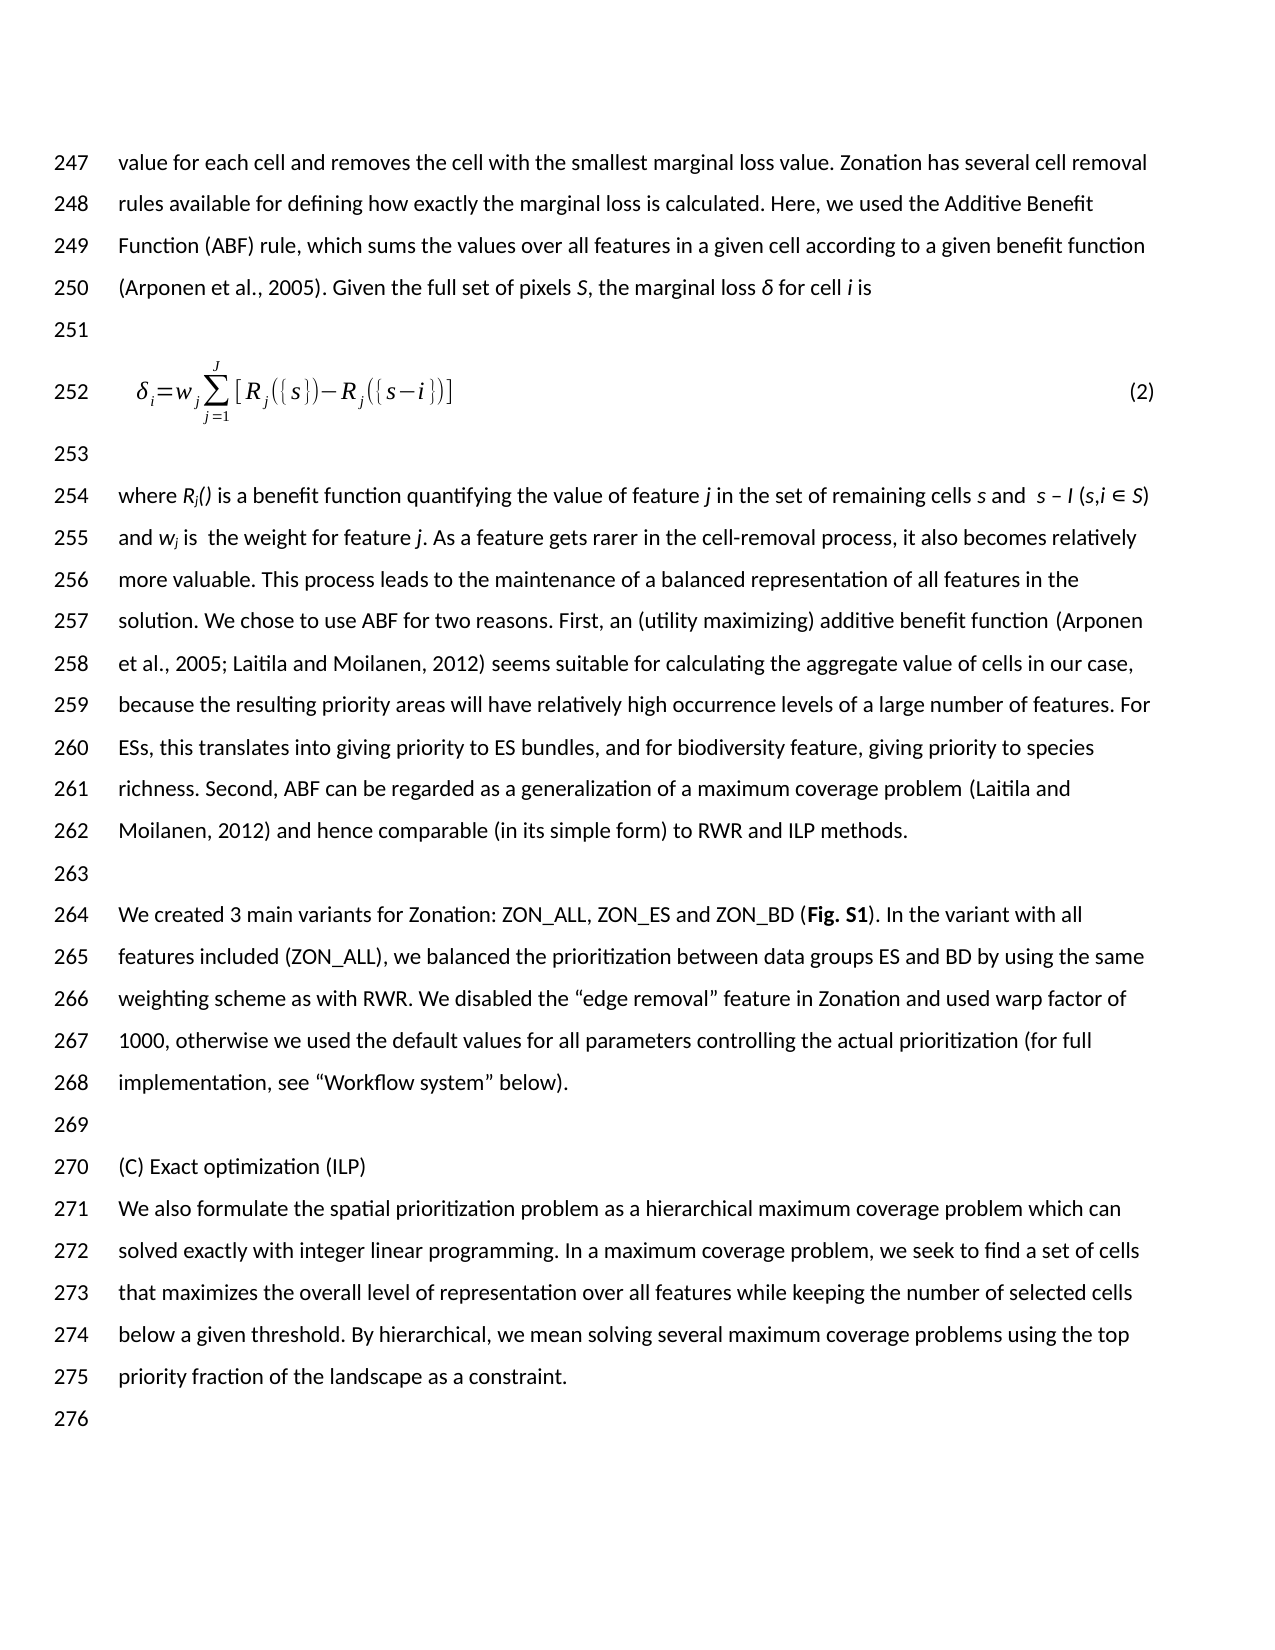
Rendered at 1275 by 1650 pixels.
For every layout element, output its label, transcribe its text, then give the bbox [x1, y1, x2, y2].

text We also formulate the spatial prioritization problem as a hierarchical maximum coverage problem which can solved exactly with integer linear programming. In a maximum coverage problem, we seek to find a set of cells that maximizes the overall level of representation over all features while keeping the number of selected cells below a given threshold. By hierarchical, we mean solving several maximum coverage problems using the top priority fraction of the landscape as a constraint. [118, 1194, 1157, 1390]
text (2) [118, 357, 1157, 425]
text where Rj() is a benefit function quantifying the value of feature j in the set of remaining cells s and s – I (s,i ∊ S) and wj is the weight for feature j. As a feature gets rarer in the cell-removal process, it also becomes relatively more valuable. This process leads to the maintenance of a balanced representation of all features in the solution. We chose to use ABF for two reasons. First, an (utility maximizing) additive benefit function (Arponen et al., 2005; Laitila and Moilanen, 2012)⁠ seems suitable for calculating the aggregate value of cells in our case, because the resulting priority areas will have relatively high occurrence levels of a large number of features. For ESs, this translates into giving priority to ES bundles, and for biodiversity feature, giving priority to species richness. Second, ABF can be regarded as a generalization of a maximum coverage problem (Laitila and Moilanen, 2012)⁠ and hence comparable (in its simple form) to RWR and ILP methods. [118, 481, 1157, 844]
subtitle (C) Exact optimization (ILP) [118, 1152, 1157, 1180]
text value for each cell and removes the cell with the smallest marginal loss value. Zonation has several cell removal rules available for defining how exactly the marginal loss is calculated. Here, we used the Additive Benefit Function (ABF) rule, which sums the values over all features in a given cell according to a given benefit function (Arponen et al., 2005)⁠. Given the full set of pixels S, the marginal loss δ for cell i is [118, 148, 1157, 302]
text We created 3 main variants for Zonation: ZON_ALL, ZON_ES and ZON_BD (Fig. S1). In the variant with all features included (ZON_ALL), we balanced the prioritization between data groups ES and BD by using the same weighting scheme as with RWR. We disabled the “edge removal” feature in Zonation and used warp factor of 1000, otherwise we used the default values for all parameters controlling the actual prioritization (for full implementation, see “Workflow system” below). [118, 901, 1157, 1096]
